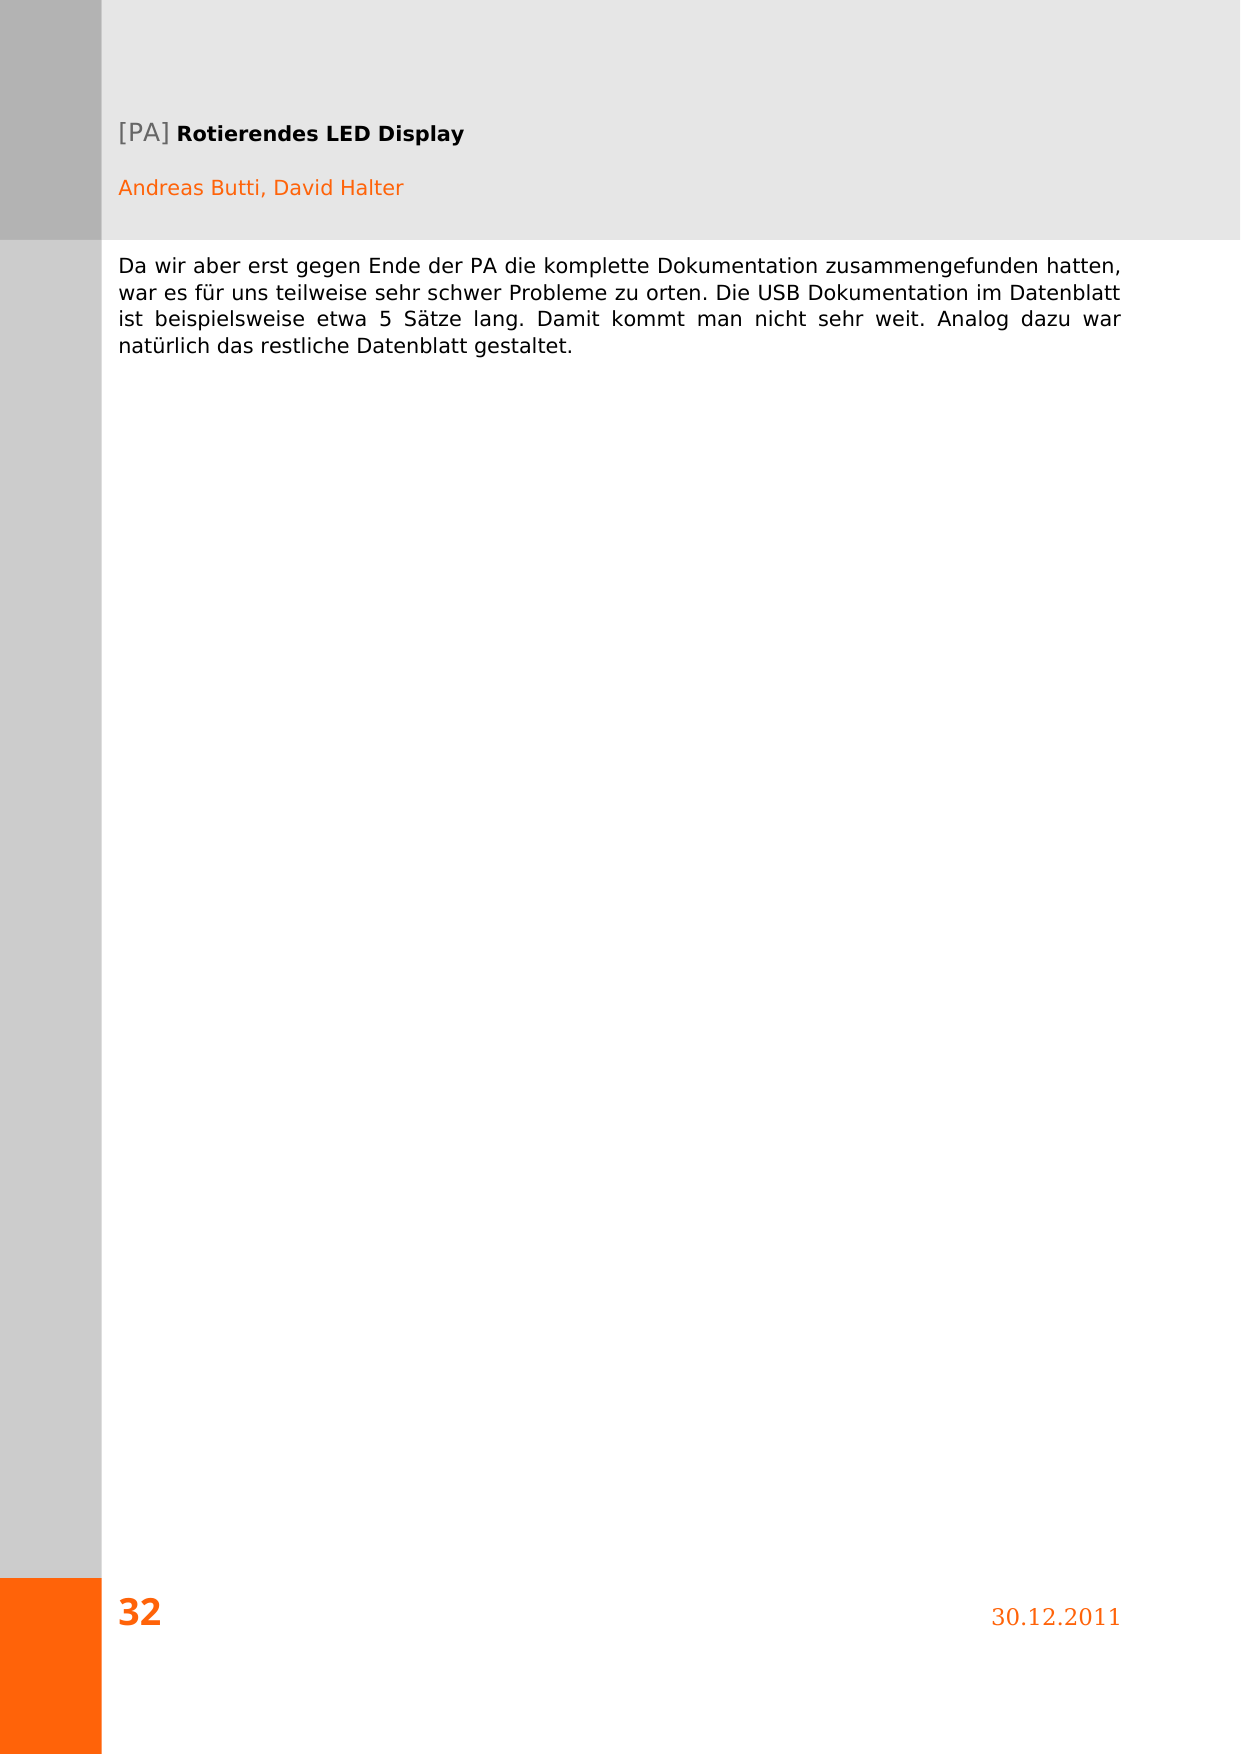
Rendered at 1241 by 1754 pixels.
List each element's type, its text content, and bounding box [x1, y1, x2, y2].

text Da wir aber erst gegen Ende der PA die komplette Dokumentation zusammengefunden hatten, war es für uns teilweise sehr schwer Probleme zu orten. Die USB Dokumentation im Datenblatt ist beispielsweise etwa 5 Sätze lang. Damit kommt man nicht sehr weit. Analog dazu war natürlich das restliche Datenblatt gestaltet. [118, 254, 1122, 358]
